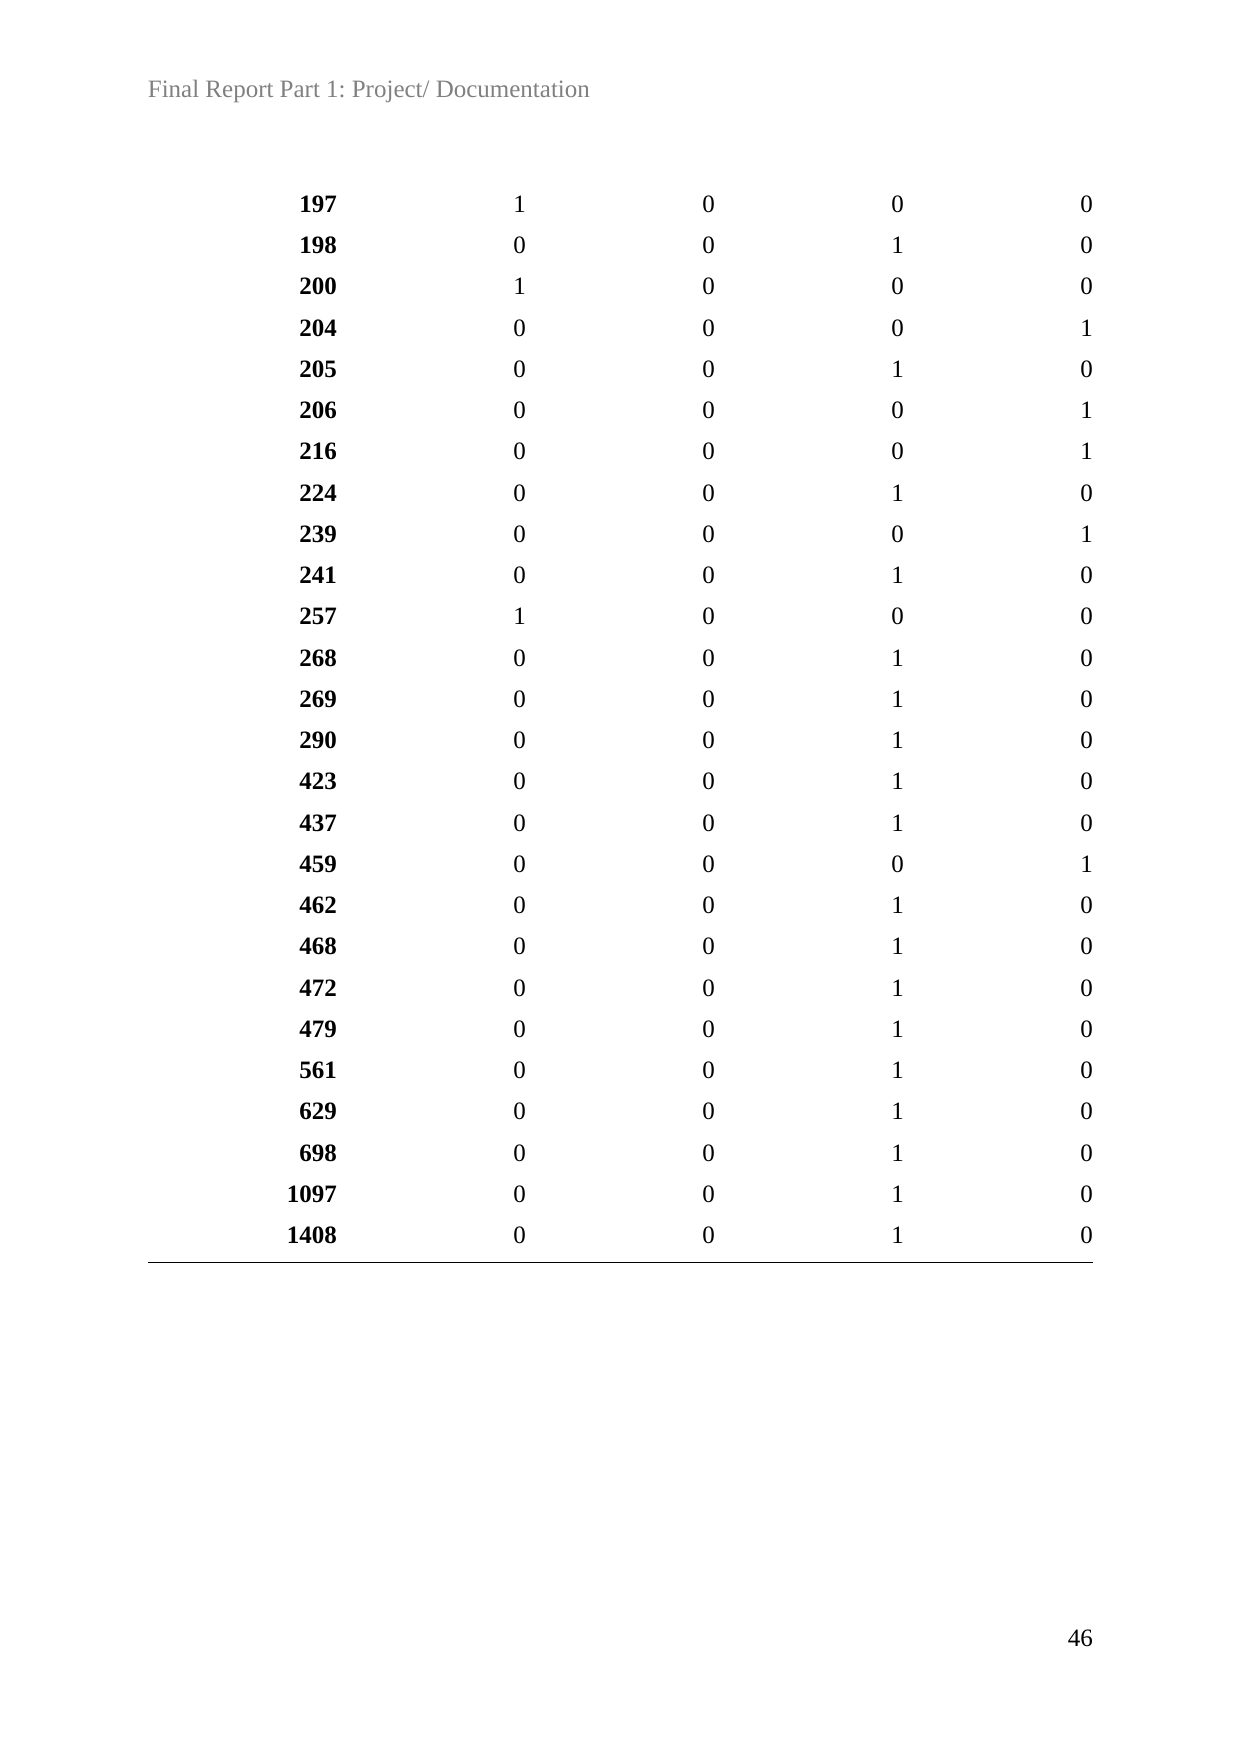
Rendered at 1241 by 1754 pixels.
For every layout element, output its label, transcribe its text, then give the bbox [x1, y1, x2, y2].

table_cell 1 [715, 1220, 903, 1261]
table_cell 0 [337, 519, 526, 560]
table_cell 0 [526, 766, 714, 808]
table_cell 1 [715, 230, 903, 271]
table_cell 0 [526, 354, 714, 395]
table_cell 698 [148, 1138, 337, 1179]
table_cell 1 [904, 313, 1093, 354]
table_cell 216 [148, 436, 337, 478]
table_cell 0 [715, 313, 903, 354]
table_cell 423 [148, 766, 337, 808]
table_cell 0 [337, 725, 526, 766]
table_cell 0 [904, 271, 1093, 313]
table_cell 1 [337, 271, 526, 313]
table_cell 0 [526, 478, 714, 519]
table_cell 0 [337, 395, 526, 436]
table_cell 0 [526, 230, 714, 271]
table_cell 0 [337, 354, 526, 395]
table_cell 0 [715, 395, 903, 436]
table_cell [337, 148, 526, 189]
table_cell 0 [337, 1220, 526, 1261]
table_cell 479 [148, 1014, 337, 1055]
table_cell 0 [904, 890, 1093, 931]
table_cell 459 [148, 849, 337, 890]
table_cell 0 [904, 354, 1093, 395]
table_cell 0 [904, 560, 1093, 601]
table_cell 0 [526, 849, 714, 890]
table_cell 239 [148, 519, 337, 560]
table_cell 0 [526, 1220, 714, 1261]
table_cell 0 [904, 1179, 1093, 1220]
table_cell 241 [148, 560, 337, 601]
table_cell 0 [526, 560, 714, 601]
table_cell 0 [337, 931, 526, 973]
table_cell 1 [715, 684, 903, 725]
table_cell 0 [904, 601, 1093, 643]
table_cell 1 [715, 643, 903, 684]
table_cell 197 [148, 189, 337, 230]
table_cell 0 [715, 271, 903, 313]
table_cell 0 [904, 230, 1093, 271]
table_cell 0 [337, 973, 526, 1014]
table_cell 0 [904, 931, 1093, 973]
table_cell 1 [715, 478, 903, 519]
table_cell 1 [715, 1096, 903, 1138]
table_cell 0 [526, 271, 714, 313]
table_cell 0 [526, 1055, 714, 1096]
table_cell 462 [148, 890, 337, 931]
table_cell 0 [526, 684, 714, 725]
table_cell 257 [148, 601, 337, 643]
table_cell 1 [904, 436, 1093, 478]
table_cell 0 [526, 725, 714, 766]
table_cell 0 [337, 1055, 526, 1096]
table_cell 1 [337, 189, 526, 230]
table_cell 200 [148, 271, 337, 313]
table_cell 269 [148, 684, 337, 725]
table_cell 1 [715, 766, 903, 808]
table_cell 0 [337, 1014, 526, 1055]
table_cell 268 [148, 643, 337, 684]
table_cell 0 [526, 973, 714, 1014]
table_cell 0 [337, 684, 526, 725]
table_cell 1 [715, 560, 903, 601]
table_cell 0 [526, 313, 714, 354]
table_cell 1408 [148, 1220, 337, 1261]
table_cell 0 [904, 973, 1093, 1014]
table_cell 0 [715, 601, 903, 643]
table_cell 0 [526, 189, 714, 230]
table_cell 561 [148, 1055, 337, 1096]
table_cell 0 [904, 766, 1093, 808]
table_cell 0 [526, 519, 714, 560]
table_cell 204 [148, 313, 337, 354]
table_cell [148, 148, 337, 189]
table_cell [904, 148, 1093, 189]
table_cell 0 [904, 1096, 1093, 1138]
table_cell 0 [337, 436, 526, 478]
table_cell 0 [715, 519, 903, 560]
table_cell 290 [148, 725, 337, 766]
table_cell 0 [526, 1138, 714, 1179]
table_cell 1 [337, 601, 526, 643]
table_cell 198 [148, 230, 337, 271]
table_cell 1 [715, 890, 903, 931]
table_cell 0 [904, 1220, 1093, 1261]
table_cell 629 [148, 1096, 337, 1138]
table_cell 1 [715, 1138, 903, 1179]
table_cell 0 [337, 849, 526, 890]
table_cell 1 [715, 1055, 903, 1096]
table_cell 0 [337, 890, 526, 931]
table_cell 1 [904, 395, 1093, 436]
table_cell 0 [715, 436, 903, 478]
table_cell 0 [526, 601, 714, 643]
table_cell 0 [904, 684, 1093, 725]
table_cell [715, 148, 903, 189]
table_cell 0 [526, 1014, 714, 1055]
table_cell 1 [715, 725, 903, 766]
table_cell 0 [904, 808, 1093, 849]
table_cell 206 [148, 395, 337, 436]
table_cell 0 [526, 436, 714, 478]
table_cell 224 [148, 478, 337, 519]
table_cell 0 [904, 478, 1093, 519]
table_cell 437 [148, 808, 337, 849]
table_cell 1 [715, 1014, 903, 1055]
table_cell 0 [904, 1138, 1093, 1179]
table_cell 1 [715, 354, 903, 395]
table_cell 0 [337, 230, 526, 271]
table_cell 0 [337, 313, 526, 354]
table_cell 0 [904, 189, 1093, 230]
table_cell 0 [337, 1138, 526, 1179]
table_cell 0 [526, 643, 714, 684]
table_cell 1 [715, 1179, 903, 1220]
table_cell 0 [715, 849, 903, 890]
table_cell 0 [337, 478, 526, 519]
table_cell 0 [526, 931, 714, 973]
table_cell 0 [904, 725, 1093, 766]
table_cell 0 [526, 890, 714, 931]
table_cell 0 [904, 643, 1093, 684]
table_cell 0 [337, 560, 526, 601]
table_cell 0 [526, 1179, 714, 1220]
table_cell 1 [715, 931, 903, 973]
table_cell 0 [337, 808, 526, 849]
table_cell 1 [715, 808, 903, 849]
table_cell 0 [337, 643, 526, 684]
table_cell 1 [904, 849, 1093, 890]
table_cell 1 [904, 519, 1093, 560]
table_cell 0 [904, 1055, 1093, 1096]
table_cell 1 [715, 973, 903, 1014]
table_cell 0 [715, 189, 903, 230]
table_cell 0 [904, 1014, 1093, 1055]
table_cell 0 [526, 395, 714, 436]
table_cell 0 [526, 1096, 714, 1138]
table_cell 0 [526, 808, 714, 849]
table_cell [526, 148, 714, 189]
table_cell 205 [148, 354, 337, 395]
table_cell 1097 [148, 1179, 337, 1220]
table_cell 472 [148, 973, 337, 1014]
table_cell 0 [337, 1179, 526, 1220]
table_cell 0 [337, 1096, 526, 1138]
table_cell 0 [337, 766, 526, 808]
table_cell 468 [148, 931, 337, 973]
